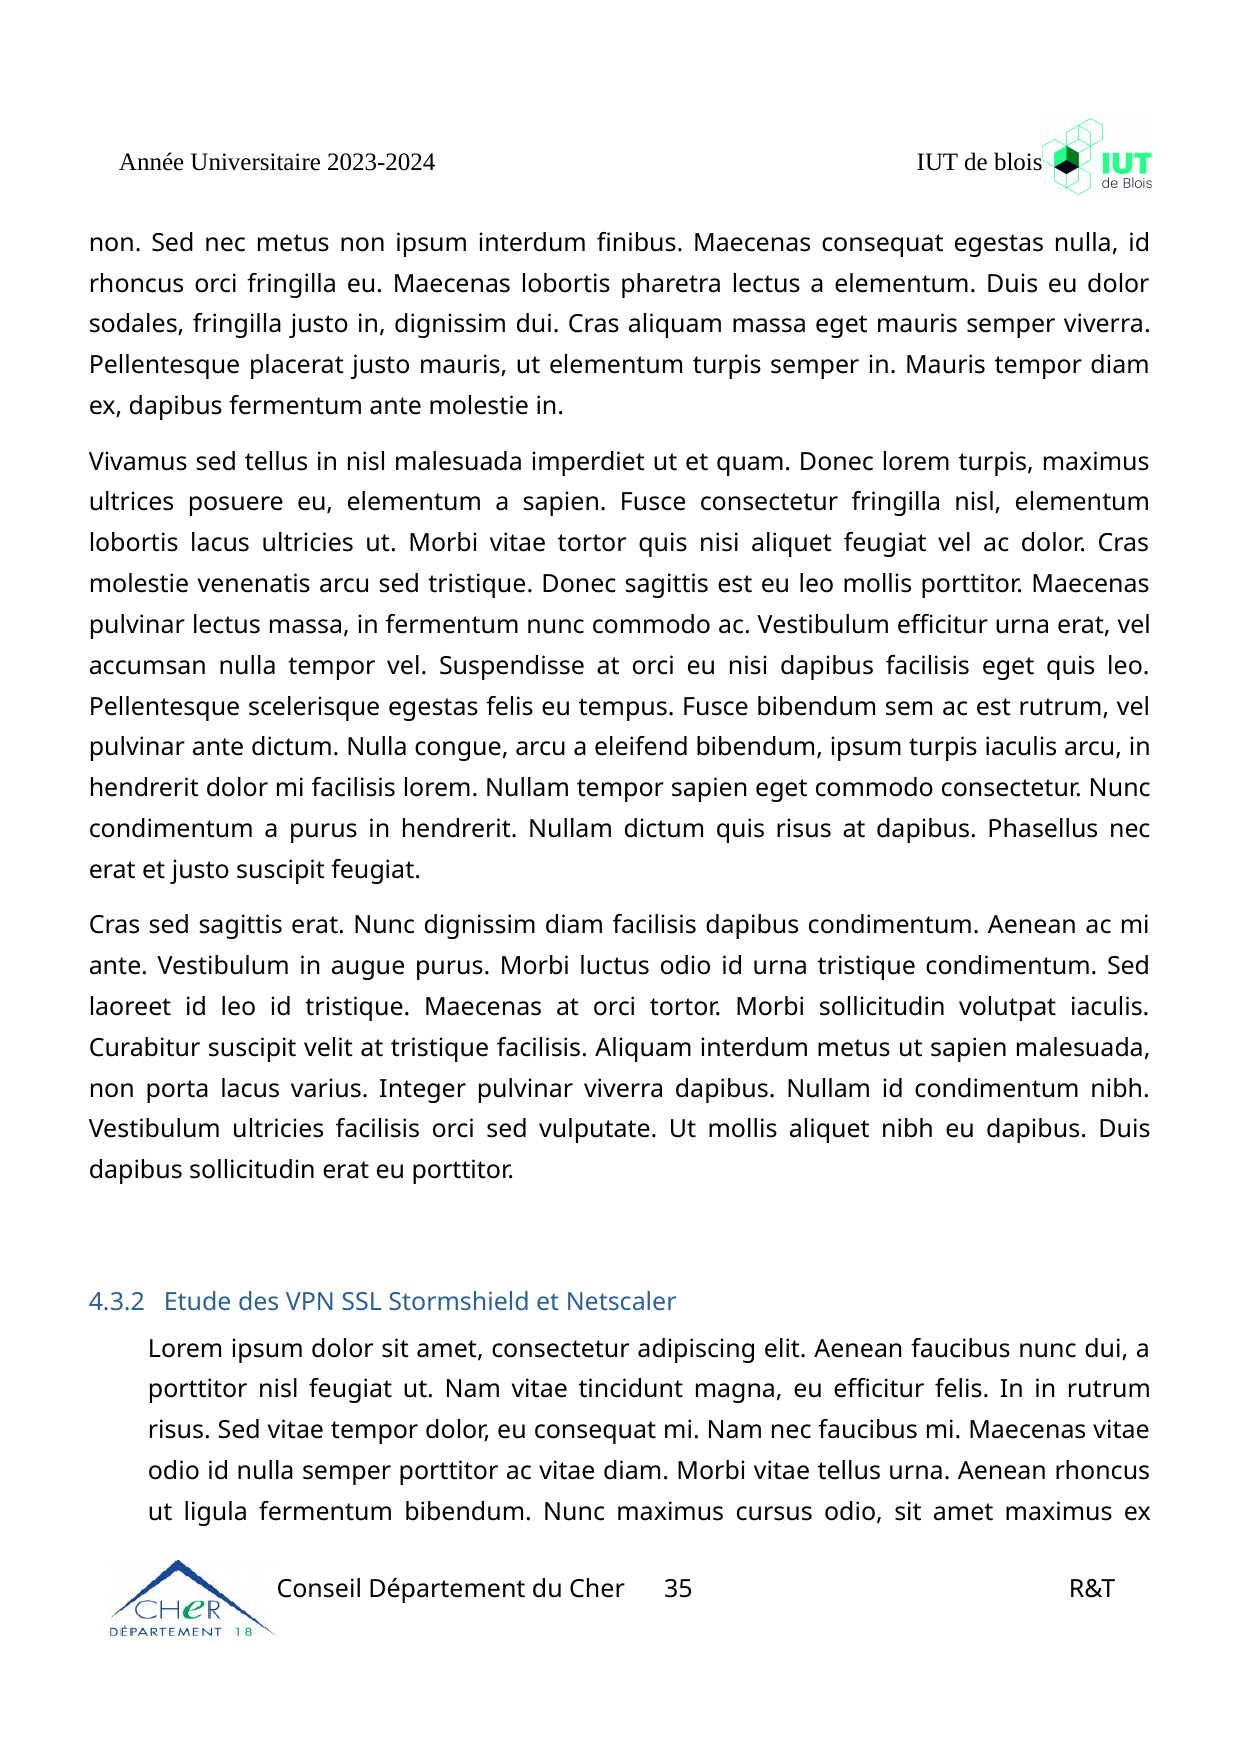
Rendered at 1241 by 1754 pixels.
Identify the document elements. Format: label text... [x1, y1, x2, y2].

picture [1042, 118, 1152, 195]
text Cras sed sagittis erat. Nunc dignissim diam facilisis dapibus condimentum. Aenean ac mi ante. Vestibulum in augue purus. Morbi luctus odio id urna tristique condimentum. Sed laoreet id leo id tristique. Maecenas at orci tortor. Morbi sollicitudin volutpat iaculis. Curabitur suscipit velit at tristique facilisis. Aliquam interdum metus ut sapien malesuada, non porta lacus varius. Integer pulvinar viverra dapibus. Nullam id condimentum nibh. Vestibulum ultricies facilisis orci sed vulputate. Ut mollis aliquet nibh eu dapibus. Duis dapibus sollicitudin erat eu porttitor. [88, 907, 1152, 1186]
text Lorem ipsum dolor sit amet, consectetur adipiscing elit. Aenean faucibus nunc dui, a porttitor nisl feugiat ut. Nam vitae tincidunt magna, eu efficitur felis. In in rutrum risus. Sed vitae tempor dolor, eu consequat mi. Nam nec faucibus mi. Maecenas vitae odio id nulla semper porttitor ac vitae diam. Morbi vitae tellus urna. Aenean rhoncus ut ligula fermentum bibendum. Nunc maximus cursus odio, sit amet maximus ex [148, 1330, 1152, 1528]
text Vivamus sed tellus in nisl malesuada imperdiet ut et quam. Donec lorem turpis, maximus ultrices posuere eu, elementum a sapien. Fusce consectetur fringilla nisl, elementum lobortis lacus ultricies ut. Morbi vitae tortor quis nisi aliquet feugiat vel ac dolor. Cras molestie venenatis arcu sed tristique. Donec sagittis est eu leo mollis porttitor. Maecenas pulvinar lectus massa, in fermentum nunc commodo ac. Vestibulum efficitur urna erat, vel accumsan nulla tempor vel. Suspendisse at orci eu nisi dapibus facilisis eget quis leo. Pellentesque scelerisque egestas felis eu tempus. Fusce bibendum sem ac est rutrum, vel pulvinar ante dictum. Nulla congue, arcu a eleifend bibendum, ipsum turpis iaculis arcu, in hendrerit dolor mi facilisis lorem. Nullam tempor sapien eget commodo consectetur. Nunc condimentum a purus in hendrerit. Nullam dictum quis risus at dapibus. Phasellus nec erat et justo suscipit feugiat. [88, 443, 1152, 886]
subtitle Etude des VPN SSL Stormshield et Netscaler [88, 1284, 1033, 1318]
text non. Sed nec metus non ipsum interdum finibus. Maecenas consequat egestas nulla, id rhoncus orci fringilla eu. Maecenas lobortis pharetra lectus a elementum. Duis eu dolor sodales, fringilla justo in, dignissim dui. Cras aliquam massa eget mauris semper viverra. Pellentesque placerat justo mauris, ut elementum turpis semper in. Mauris tempor diam ex, dapibus fermentum ante molestie in. [88, 224, 1152, 422]
picture [110, 1560, 277, 1636]
